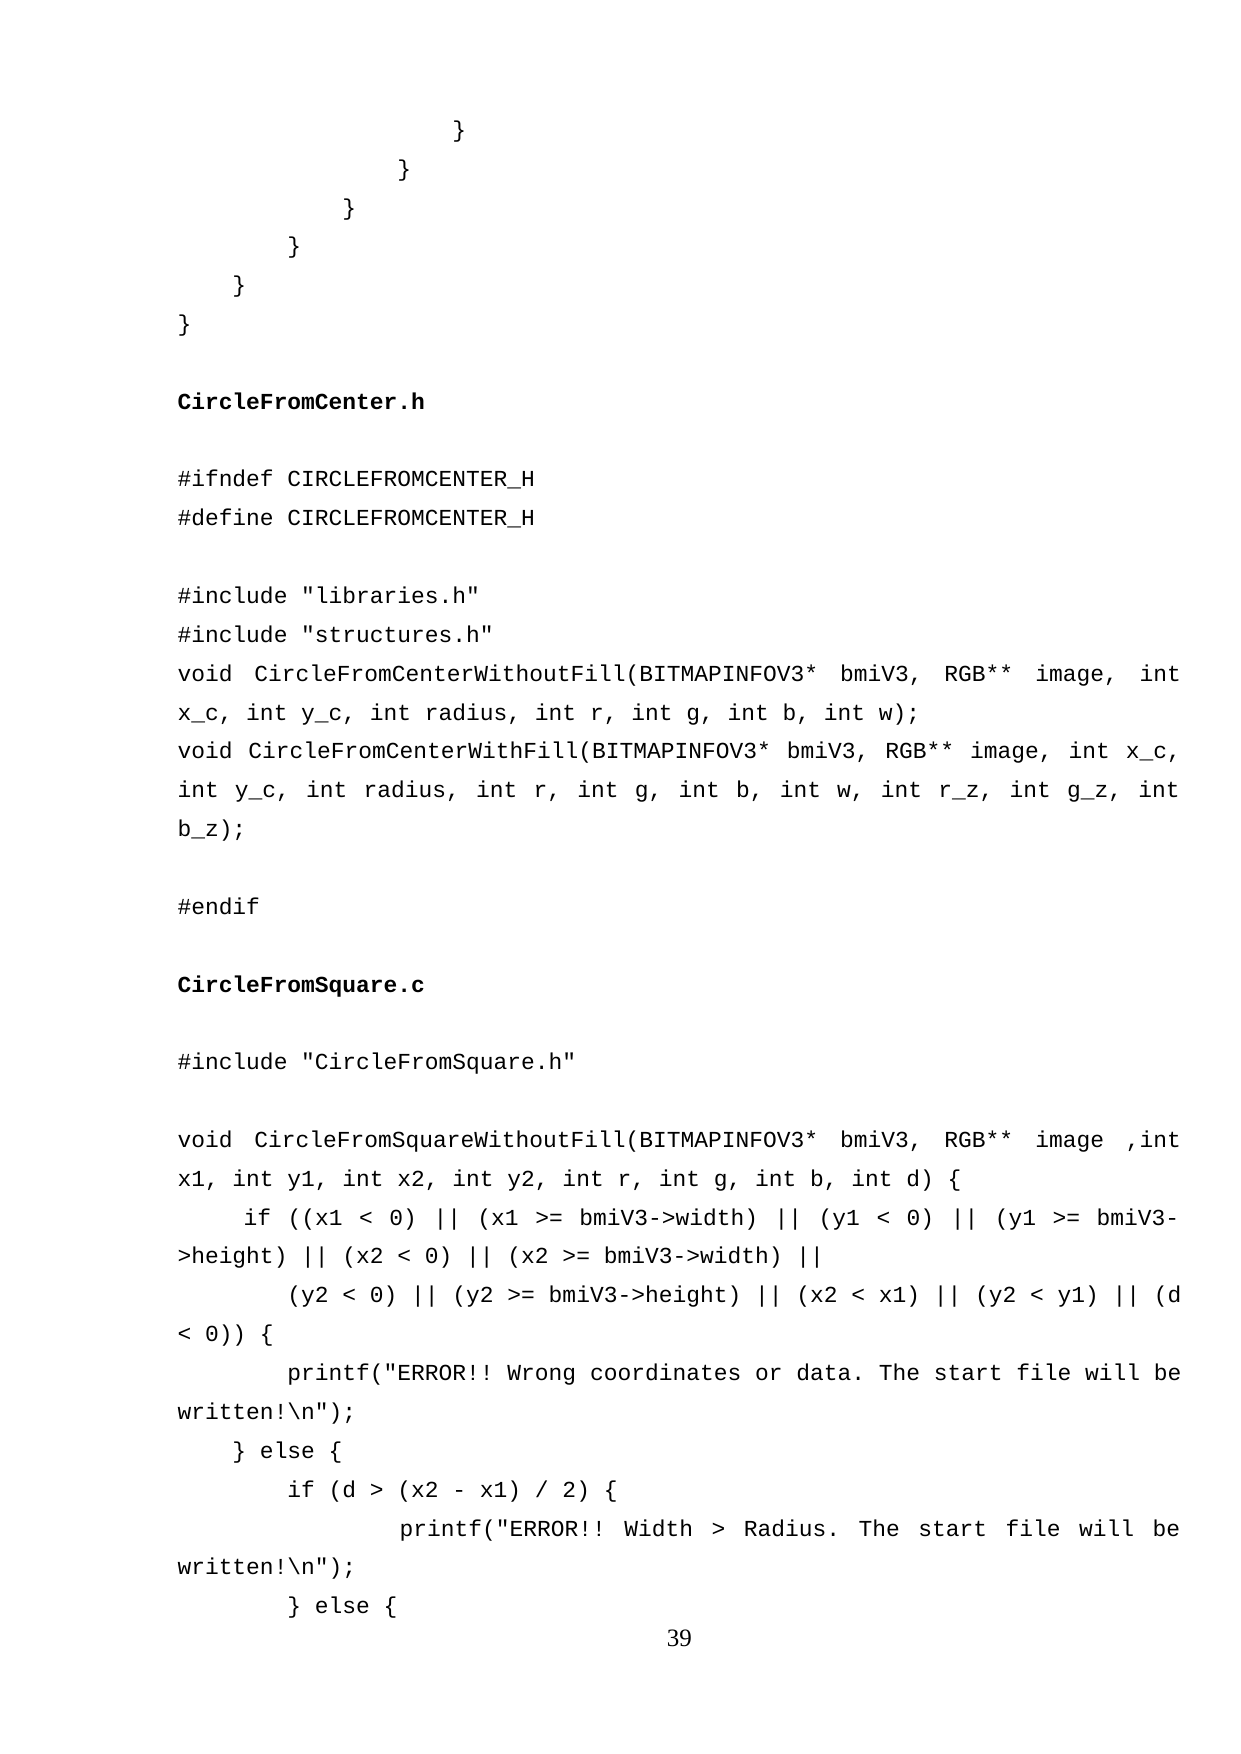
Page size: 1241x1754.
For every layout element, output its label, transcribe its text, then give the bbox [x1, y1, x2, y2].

text #include "libraries.h" [177, 584, 1181, 610]
text CircleFromSquare.c [177, 973, 1181, 999]
text #ifndef CIRCLEFROMCENTER_H [177, 468, 1181, 494]
text (y2 < 0) || (y2 >= bmiV3->height) || (x2 < x1) || (y2 < y1) || (d < 0)) { [177, 1284, 1181, 1348]
text void CircleFromCenterWithoutFill(BITMAPINFOV3* bmiV3, RGB** image, int x_c, int y_c, int radius, int r, int g, int b, int w); [177, 662, 1181, 727]
text if ((x1 < 0) || (x1 >= bmiV3->width) || (y1 < 0) || (y1 >= bmiV3->height) || (x2 < 0) || (x2 >= bmiV3->width) || [177, 1206, 1181, 1271]
text } [177, 235, 1181, 261]
text printf("ERROR!! Wrong coordinates or data. The start file will be written!\n"); [177, 1361, 1181, 1426]
text } [177, 118, 1181, 144]
text #include "structures.h" [177, 623, 1181, 649]
text } else { [177, 1594, 1181, 1621]
text if (d > (x2 - x1) / 2) { [177, 1478, 1181, 1504]
text } [177, 312, 1181, 338]
text } else { [177, 1439, 1181, 1465]
text CircleFromCenter.h [177, 390, 1181, 416]
text } [177, 196, 1181, 222]
text #endif [177, 895, 1181, 921]
text } [177, 157, 1181, 183]
text printf("ERROR!! Width > Radius. The start file will be written!\n"); [177, 1517, 1181, 1582]
text void CircleFromSquareWithoutFill(BITMAPINFOV3* bmiV3, RGB** image ,int x1, int y1, int x2, int y2, int r, int g, int b, int d) { [177, 1128, 1181, 1193]
text #include "CircleFromSquare.h" [177, 1051, 1181, 1077]
text #define CIRCLEFROMCENTER_H [177, 507, 1181, 533]
text } [177, 273, 1181, 299]
text void CircleFromCenterWithFill(BITMAPINFOV3* bmiV3, RGB** image, int x_c, int y_c, int radius, int r, int g, int b, int w, int r_z, int g_z, int b_z); [177, 740, 1181, 843]
